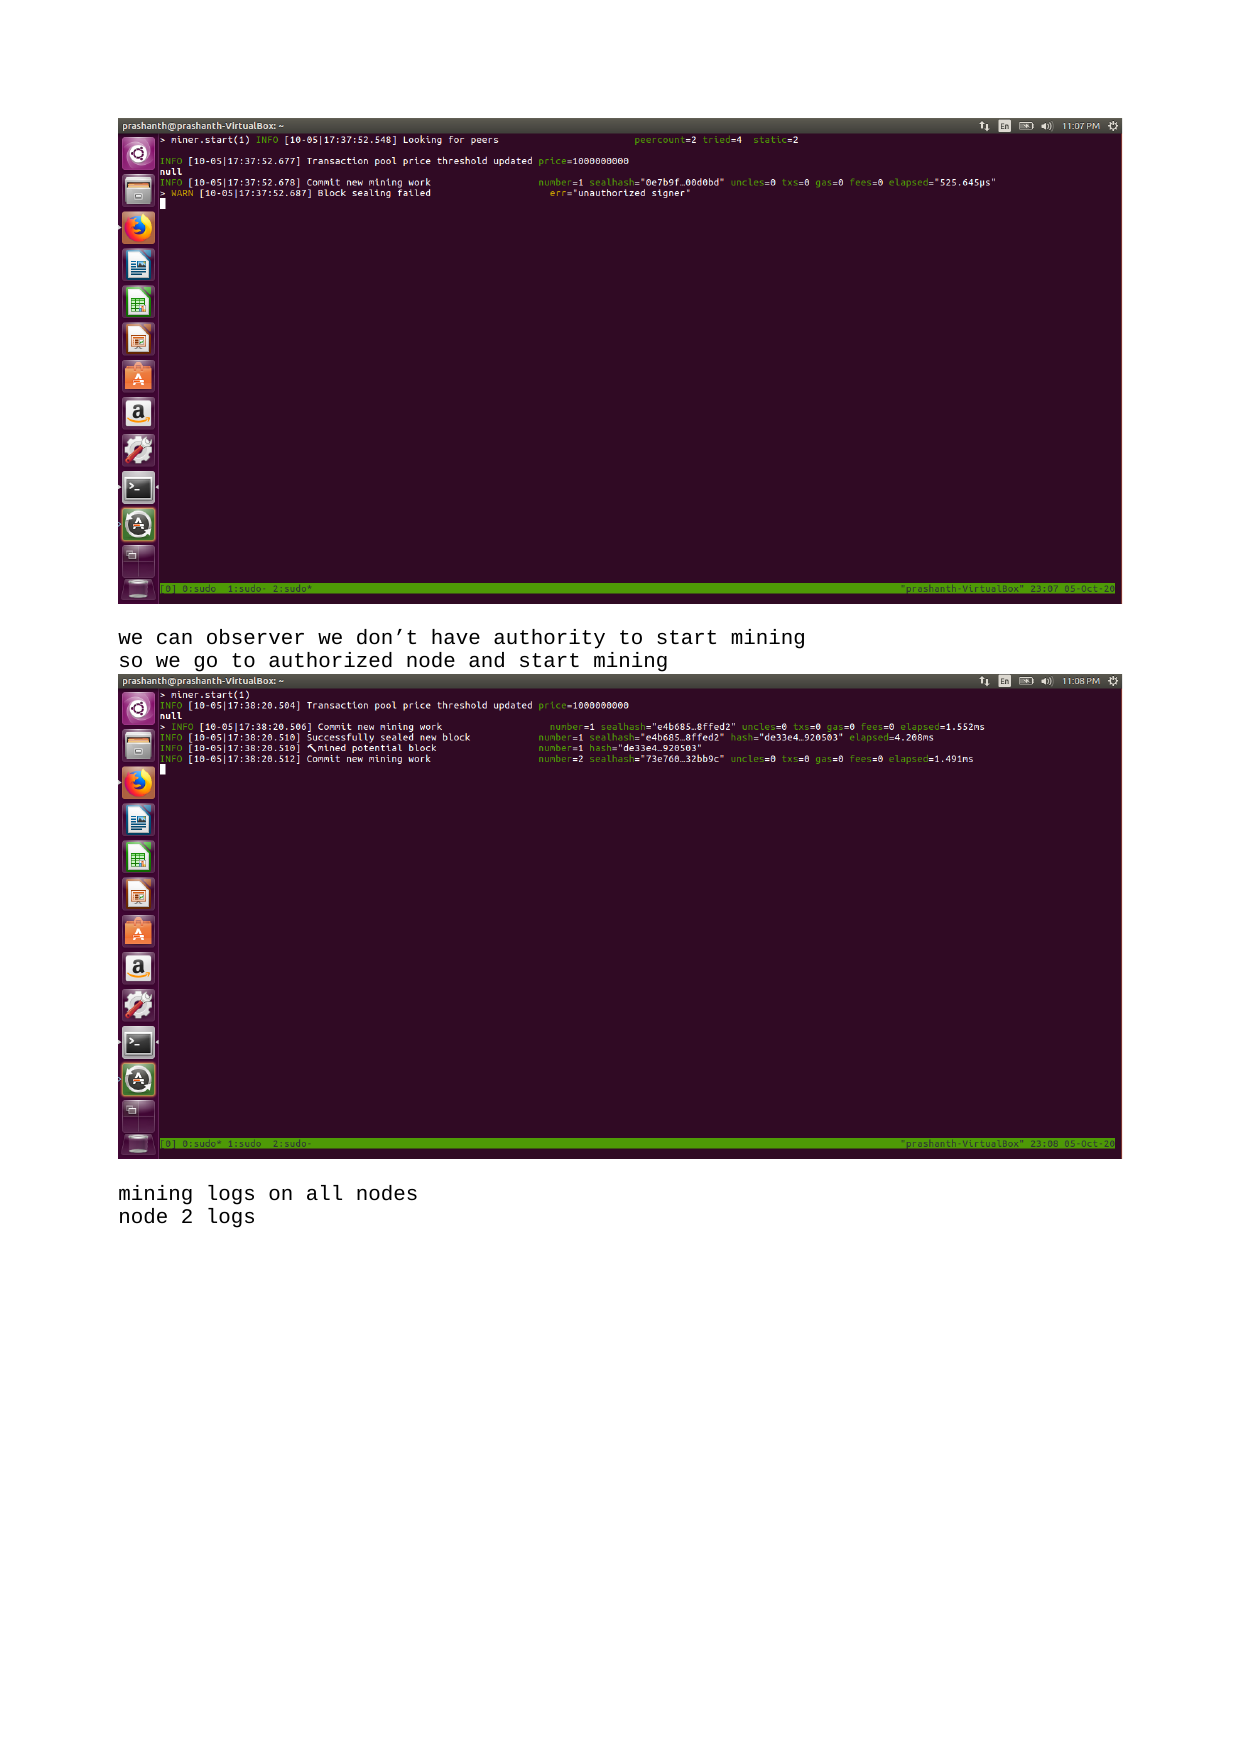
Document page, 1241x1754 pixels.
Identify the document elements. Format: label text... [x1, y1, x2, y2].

picture [118, 674, 1123, 1159]
picture [118, 118, 1123, 604]
text node 2 logs [118, 1206, 1122, 1230]
text mining logs on all nodes [118, 1183, 1122, 1206]
text we can observer we don’t have authority to start mining [118, 627, 1122, 650]
text so we go to authorized node and start mining [118, 650, 1122, 674]
